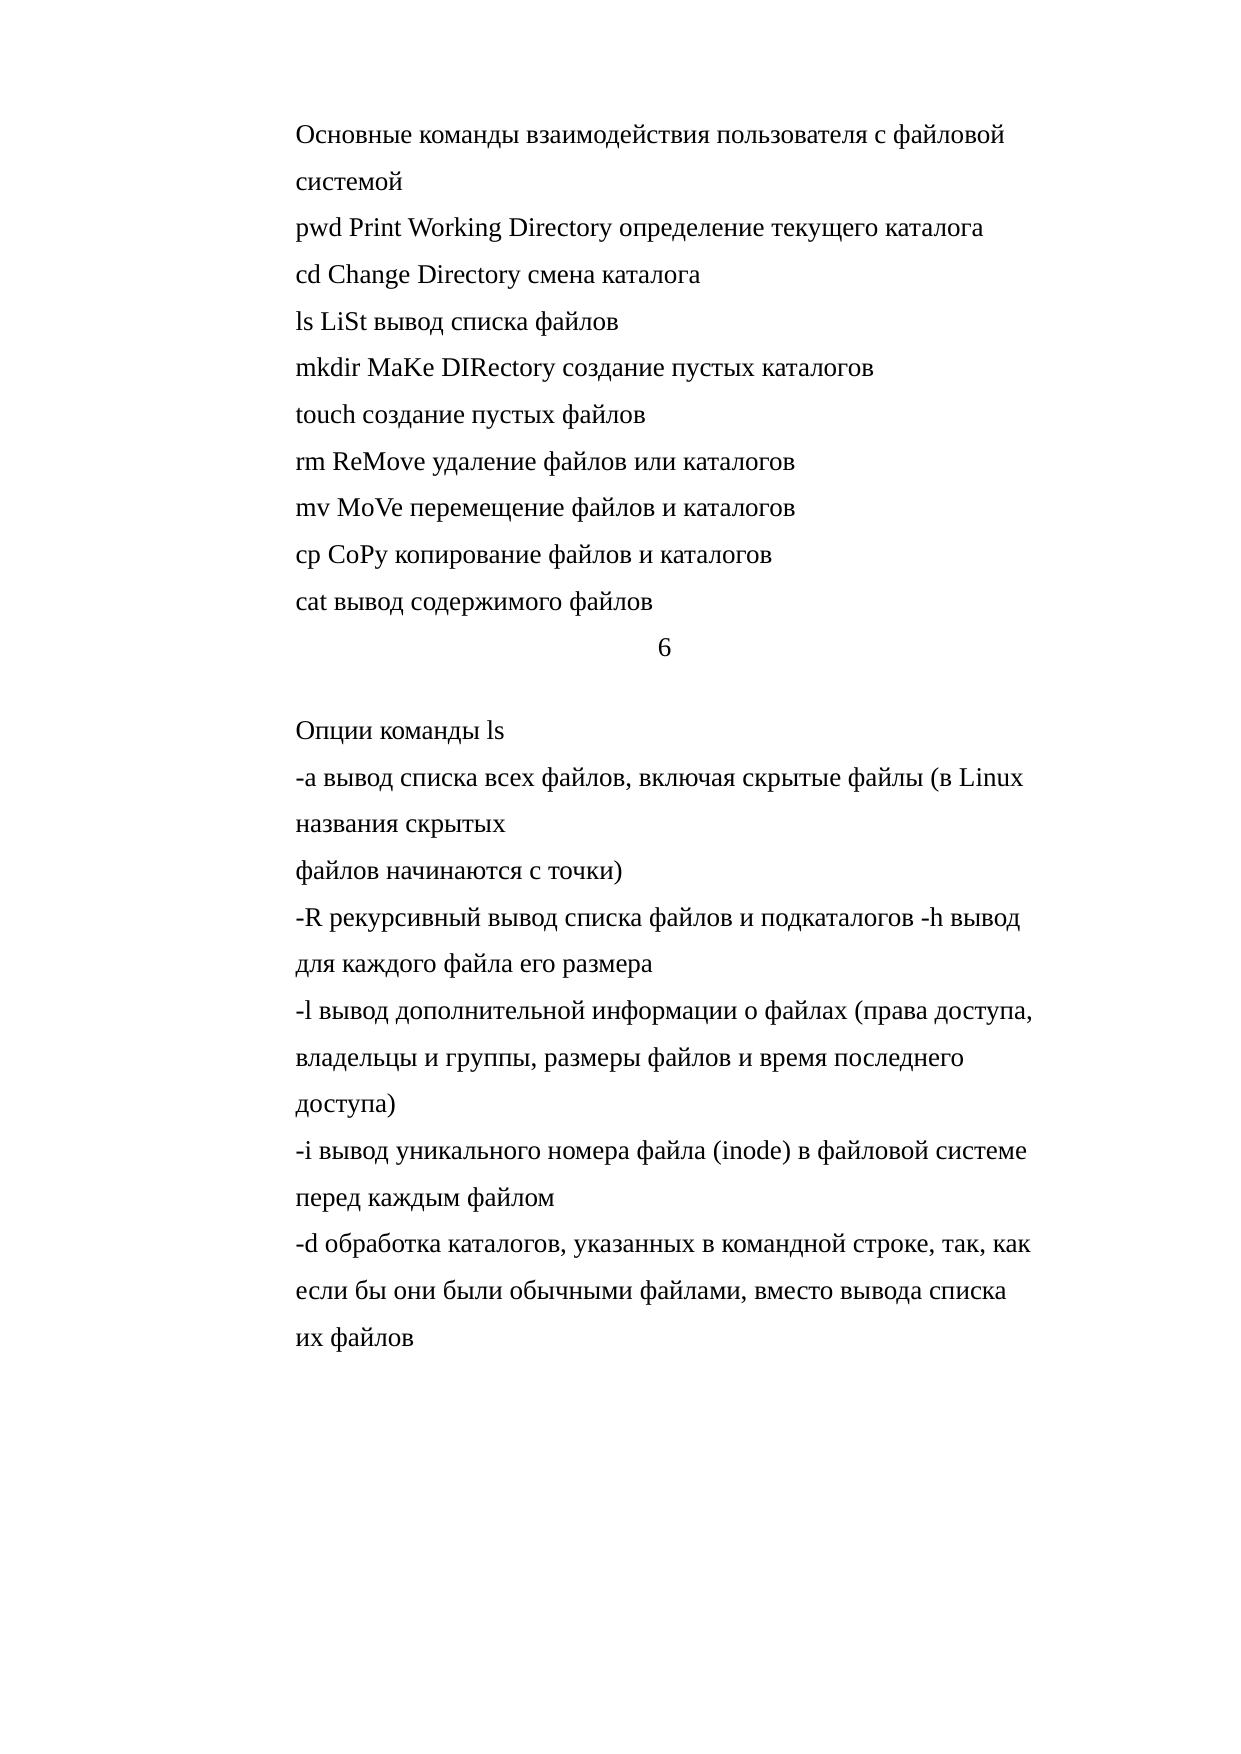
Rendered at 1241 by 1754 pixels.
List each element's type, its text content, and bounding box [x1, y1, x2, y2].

text 6 [295, 631, 1033, 663]
text файлов начинаются с точки) [295, 854, 1033, 885]
text cat вывод содержимого файлов [295, 585, 1033, 616]
text -R рекурсивный вывод списка файлов и подкаталогов -h вывод для каждого файла его размера [295, 901, 1033, 979]
text ls LiSt вывод списка файлов [295, 305, 1033, 336]
text -a вывод списка всех файлов, включая скрытые файлы (в Linux названия скрытыx [295, 761, 1033, 839]
text mkdir MaKe DIRectory создание пустых каталогов [295, 351, 1033, 383]
text -l вывод дополнительной информации о файлах (права доступа, владельцы и группы, размеры файлов и время последнего доступа) [295, 994, 1033, 1119]
text cp CoPy копирование файлов и каталогов [295, 538, 1033, 569]
text rm ReMove удаление файлов или каталогов [295, 445, 1033, 476]
text -i вывод уникального номера файла (inode) в файловой системе перед каждым файлом [295, 1134, 1033, 1212]
text pwd Print Working Directory определение текущего каталога [295, 211, 1033, 243]
text Основные команды взаимодействия пользователя с файловой системой [295, 118, 1033, 196]
text -d обработка каталогов, указанных в командной строке, так, как если бы они были обычными файлами, вместо вывода списка их файлов [295, 1227, 1033, 1352]
text Опции команды ls [295, 714, 1033, 745]
text touch создание пустых файлов [295, 398, 1033, 429]
text mv MoVe перемещение файлов и каталогов [295, 491, 1033, 523]
text cd Change Directory смена каталога [295, 258, 1033, 289]
